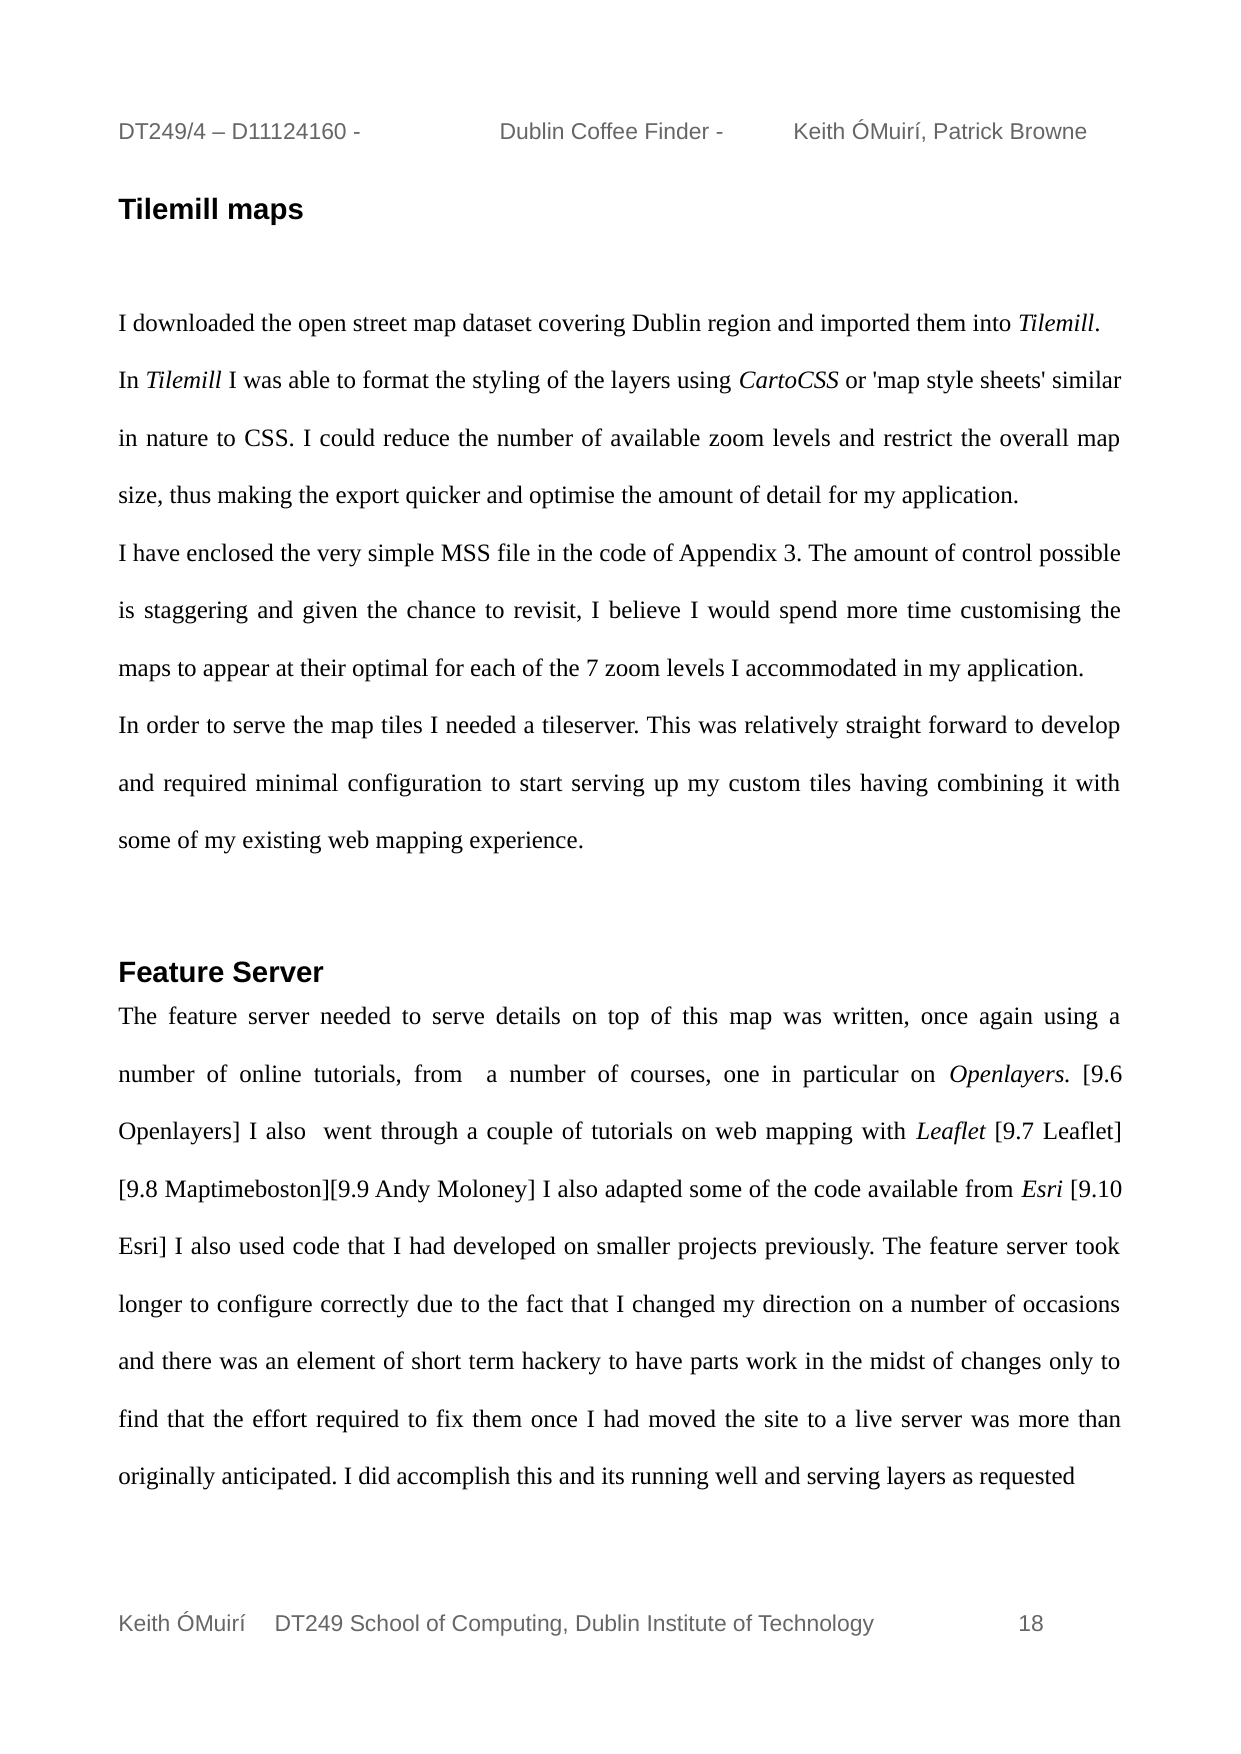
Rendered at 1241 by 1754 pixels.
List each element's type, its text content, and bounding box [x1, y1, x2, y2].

text The feature server needed to serve details on top of this map was written, once again using a number of online tutorials, from a number of courses, one in particular on Openlayers. [9.6 Openlayers] I also went through a couple of tutorials on web mapping with Leaflet [9.7 Leaflet][9.8 Maptimeboston][9.9 Andy Moloney] I also adapted some of the code available from Esri [9.10 Esri] I also used code that I had developed on smaller projects previously. The feature server took longer to configure correctly due to the fact that I changed my direction on a number of occasions and there was an element of short term hackery to have parts work in the midst of changes only to find that the effort required to fix them once I had moved the site to a live server was more than originally anticipated. I did accomplish this and its running well and serving layers as requested [118, 1001, 1122, 1490]
text I have enclosed the very simple MSS file in the code of Appendix 3. The amount of control possible is staggering and given the chance to revisit, I believe I would spend more time customising the maps to appear at their optimal for each of the 7 zoom levels I accommodated in my application. [118, 538, 1122, 682]
subtitle Tilemill maps [118, 192, 1122, 225]
text I downloaded the open street map dataset covering Dublin region and imported them into Tilemill. [118, 308, 1122, 337]
text In Tilemill I was able to format the styling of the layers using CartoCSS or 'map style sheets' similar in nature to CSS. I could reduce the number of available zoom levels and restrict the overall map size, thus making the export quicker and optimise the amount of detail for my application. [118, 365, 1122, 509]
text In order to serve the map tiles I needed a tileserver. This was relatively straight forward to develop and required minimal configuration to start serving up my custom tiles having combining it with some of my existing web mapping experience. [118, 710, 1122, 854]
subtitle Feature Server [118, 955, 1122, 989]
